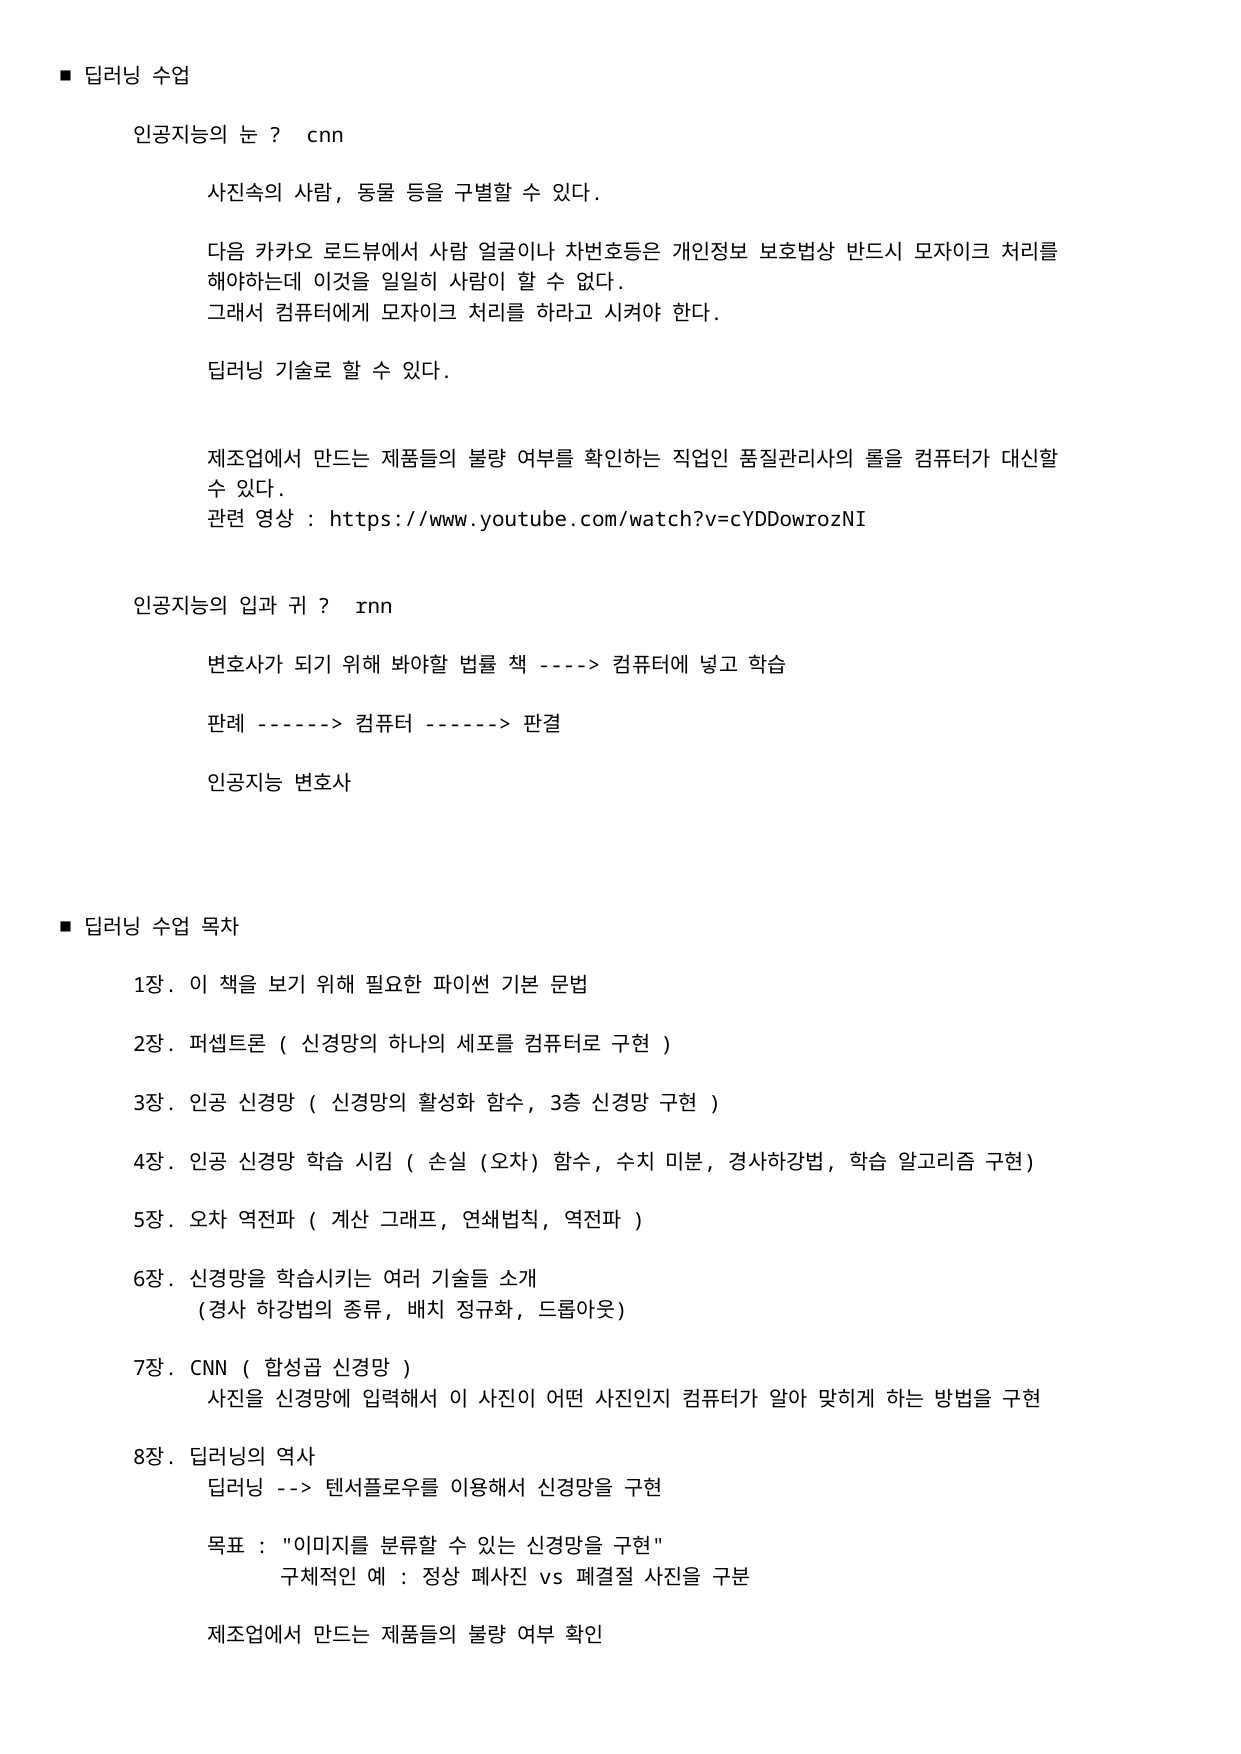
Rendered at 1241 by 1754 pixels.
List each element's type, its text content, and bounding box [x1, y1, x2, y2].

text 인공지능의 입과 귀 ? rnn [59, 590, 1181, 620]
text 변호사가 되기 위해 봐야할 법률 책 ----> 컴퓨터에 넣고 학습 [59, 648, 1181, 679]
text (경사 하강법의 종류, 배치 정규화, 드롭아웃) [59, 1293, 1181, 1323]
text 5장. 오차 역전파 ( 계산 그래프, 연쇄법칙, 역전파 ) [59, 1204, 1181, 1234]
text 구체적인 예 : 정상 폐사진 vs 폐결절 사진을 구분 [59, 1560, 1181, 1590]
text 그래서 컴퓨터에게 모자이크 처리를 하라고 시켜야 한다. [59, 296, 1181, 326]
text 3장. 인공 신경망 ( 신경망의 활성화 함수, 3층 신경망 구현 ) [59, 1086, 1181, 1117]
text ■ 딥러닝 수업 [59, 59, 1181, 89]
text 사진속의 사람, 동물 등을 구별할 수 있다. [59, 177, 1181, 207]
text 해야하는데 이것을 일일히 사람이 할 수 없다. [59, 266, 1181, 296]
text 2장. 퍼셉트론 ( 신경망의 하나의 세포를 컴퓨터로 구현 ) [59, 1027, 1181, 1058]
text 다음 카카오 로드뷰에서 사람 얼굴이나 차번호등은 개인정보 보호법상 반드시 모자이크 처리를 [59, 235, 1181, 266]
text 제조업에서 만드는 제품들의 불량 여부 확인 [59, 1619, 1181, 1649]
text 판례 ------> 컴퓨터 ------> 판결 [59, 707, 1181, 737]
text 관련 영상 : https://www.youtube.com/watch?v=cYDDowrozNI [59, 502, 1181, 533]
text 사진을 신경망에 입력해서 이 사진이 어떤 사진인지 컴퓨터가 알아 맞히게 하는 방법을 구현 [59, 1382, 1181, 1412]
text 6장. 신경망을 학습시키는 여러 기술들 소개 [59, 1262, 1181, 1293]
text ■ 딥러닝 수업 목차 [59, 910, 1181, 940]
text 제조업에서 만드는 제품들의 불량 여부를 확인하는 직업인 품질관리사의 롤을 컴퓨터가 대신할 [59, 442, 1181, 472]
text 수 있다. [59, 472, 1181, 502]
text 1장. 이 책을 보기 위해 필요한 파이썬 기본 문법 [59, 969, 1181, 999]
text 인공지능의 눈 ? cnn [59, 118, 1181, 148]
text 4장. 인공 신경망 학습 시킴 ( 손실 (오차) 함수, 수치 미분, 경사하강법, 학습 알고리즘 구현) [59, 1145, 1181, 1175]
text 7장. CNN ( 합성곱 신경망 ) [59, 1352, 1181, 1382]
text 딥러닝 기술로 할 수 있다. [59, 355, 1181, 385]
text 인공지능 변호사 [59, 766, 1181, 796]
text 딥러닝 --> 텐서플로우를 이용해서 신경망을 구현 [59, 1471, 1181, 1501]
text 8장. 딥러닝의 역사 [59, 1441, 1181, 1471]
text 목표 : "이미지를 분류할 수 있는 신경망을 구현" [59, 1530, 1181, 1560]
